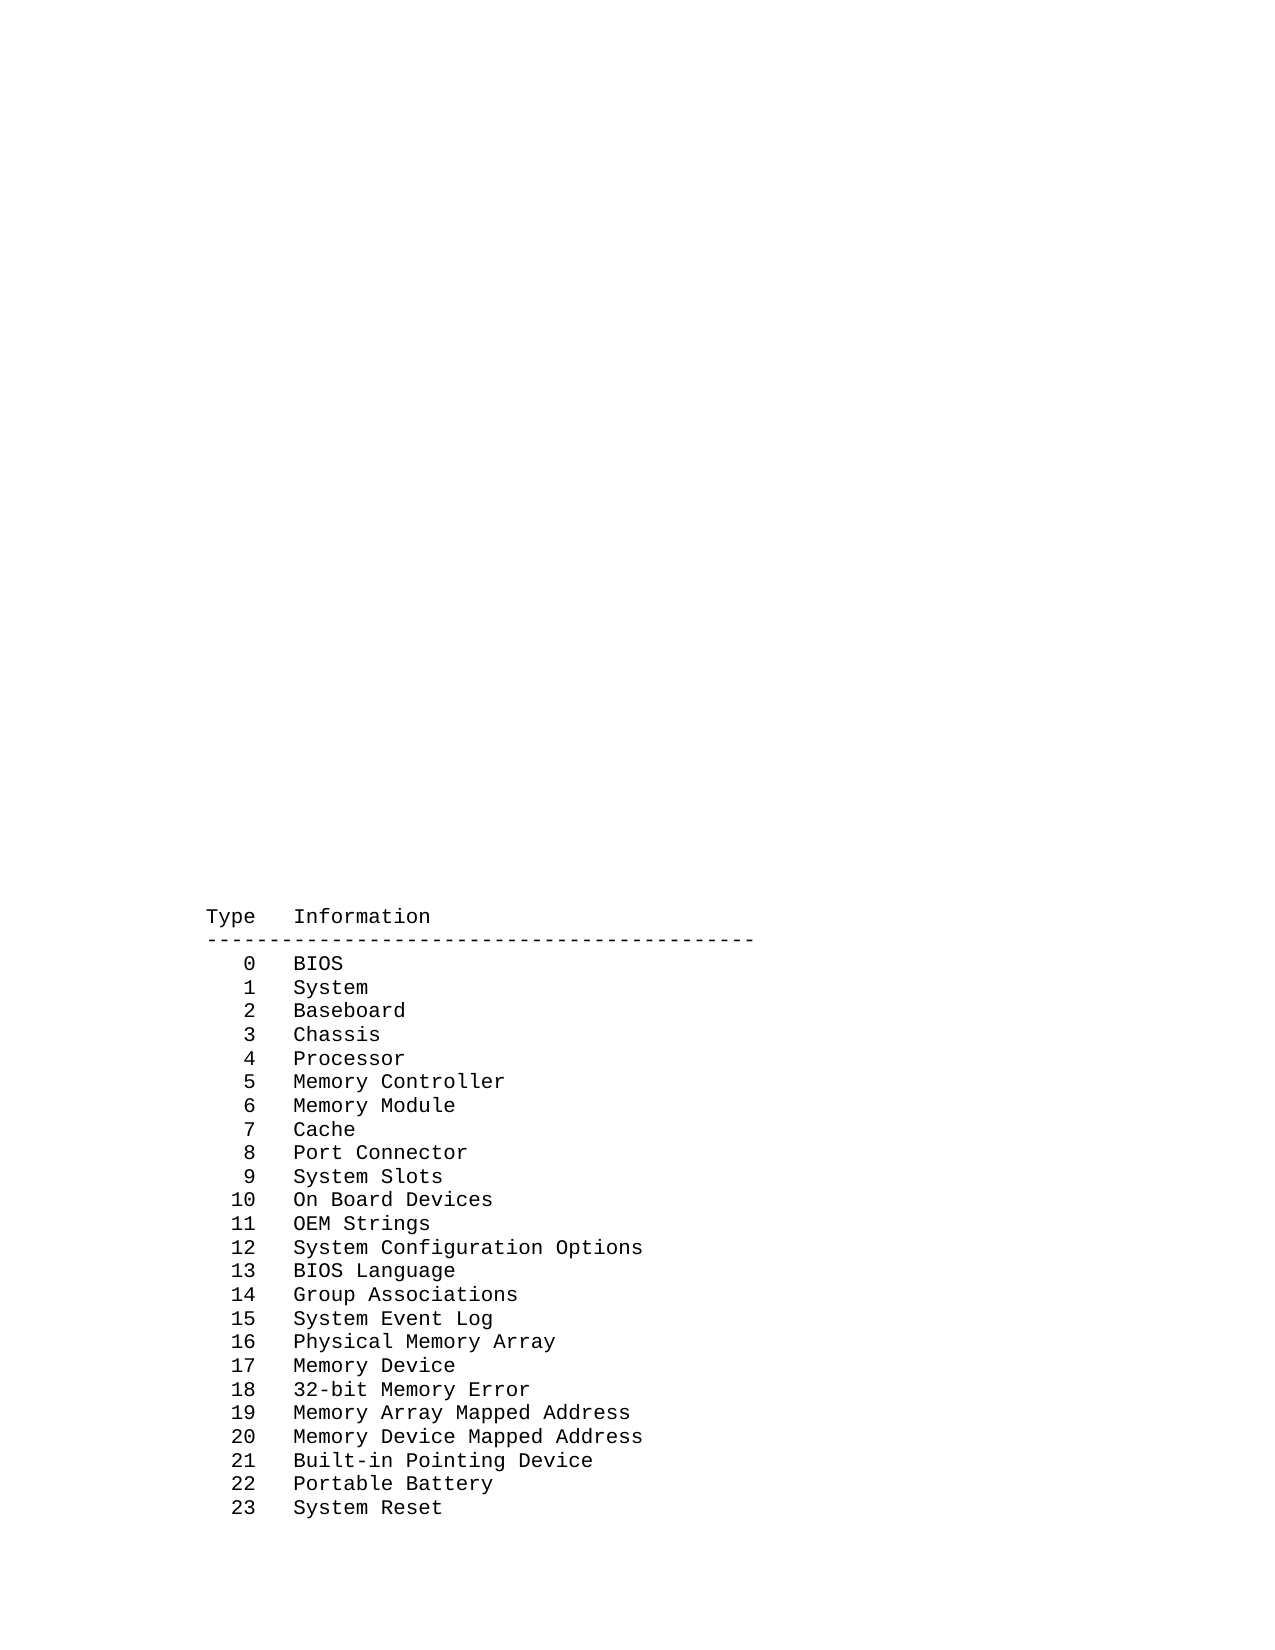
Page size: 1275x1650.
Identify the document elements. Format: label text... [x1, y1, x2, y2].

text Type Information [118, 906, 1157, 929]
text 1 System [118, 977, 1157, 1000]
text 4 Processor [118, 1048, 1157, 1071]
text 22 Portable Battery [118, 1473, 1157, 1497]
text 14 Group Associations [118, 1284, 1157, 1308]
text 12 System Configuration Options [118, 1237, 1157, 1260]
text 5 Memory Controller [118, 1071, 1157, 1095]
text 13 BIOS Language [118, 1260, 1157, 1284]
text 10 On Board Devices [118, 1189, 1157, 1213]
text 11 OEM Strings [118, 1213, 1157, 1237]
text -------------------------------------------- [118, 929, 1157, 953]
text 3 Chassis [118, 1024, 1157, 1048]
text 2 Baseboard [118, 1000, 1157, 1024]
text 6 Memory Module [118, 1095, 1157, 1118]
text 16 Physical Memory Array [118, 1331, 1157, 1355]
text 15 System Event Log [118, 1308, 1157, 1331]
text 0 BIOS [118, 953, 1157, 977]
text 8 Port Connector [118, 1142, 1157, 1166]
text 21 Built-in Pointing Device [118, 1449, 1157, 1473]
text 17 Memory Device [118, 1355, 1157, 1379]
text 18 32-bit Memory Error [118, 1379, 1157, 1402]
text 9 System Slots [118, 1166, 1157, 1189]
text 23 System Reset [118, 1497, 1157, 1521]
text 20 Memory Device Mapped Address [118, 1426, 1157, 1449]
text 7 Cache [118, 1118, 1157, 1142]
text 19 Memory Array Mapped Address [118, 1402, 1157, 1426]
